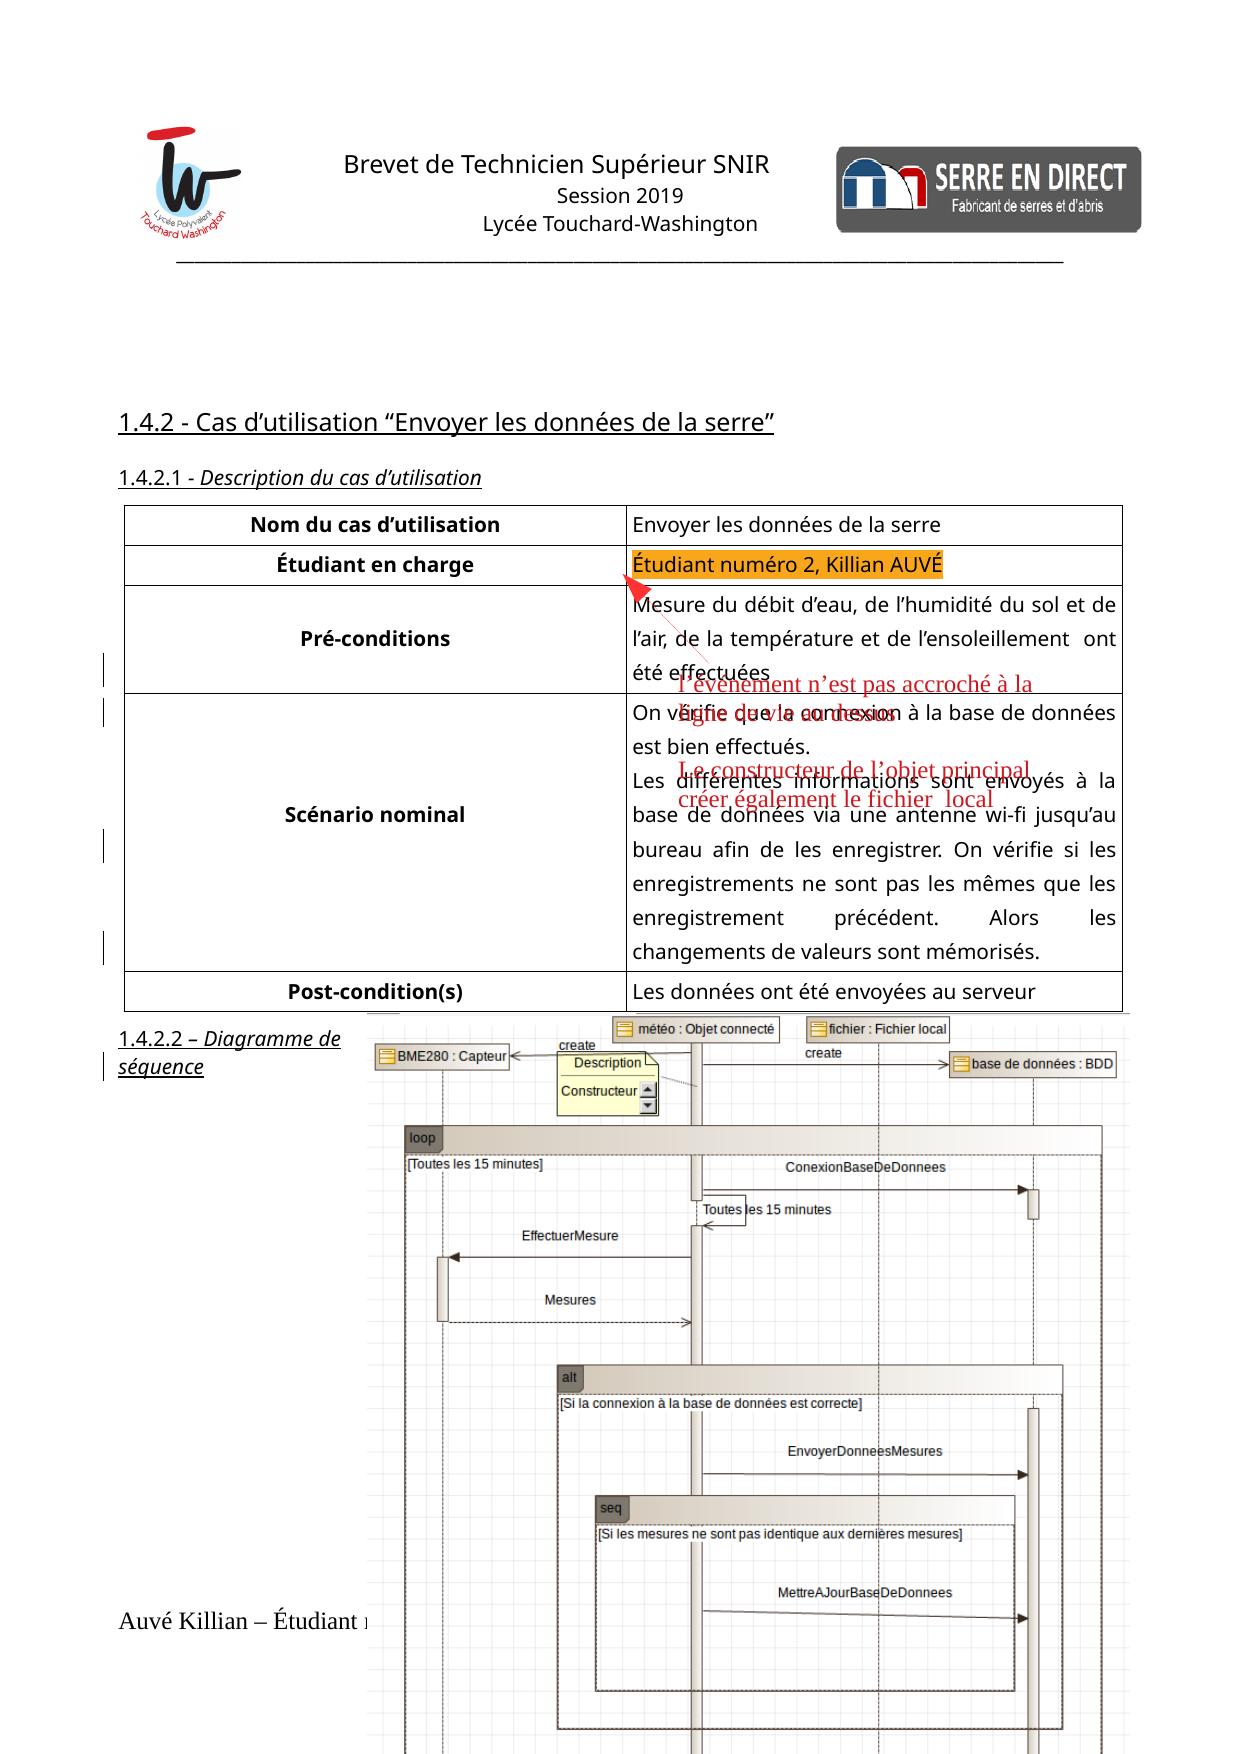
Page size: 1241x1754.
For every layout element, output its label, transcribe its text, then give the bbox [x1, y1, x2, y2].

table_cell Pré-conditions [125, 586, 626, 693]
subtitle 1.4.2.2 – Diagramme de séquence [118, 1024, 367, 1081]
table_cell Étudiant en charge [125, 546, 626, 584]
table_cell Post-condition(s) [125, 972, 626, 1011]
table_cell On vérifie que la connexion à la base de données est bien effectués. Les différentes informations sont envoyés à la base de données via une antenne wi-fi jusqu’au bureau afin de les enregistrer. On vérifie si les enregistrements ne sont pas les mêmes que les enregistrement précédent. Alors les changements de valeurs sont mémorisés. [627, 694, 1122, 971]
table_cell Les données ont été envoyées au serveur [627, 972, 1122, 1011]
table_cell Scénario nominal [125, 694, 626, 971]
table_header Nom du cas d’utilisation [125, 506, 626, 544]
table_cell Mesure du débit d’eau, de l’humidité du sol et de l’air, de la température et de l’ensoleillement ont été effectuées [627, 586, 1122, 693]
picture [367, 1013, 1130, 1754]
table_cell Étudiant numéro 2, Killian AUVÉ [627, 546, 1122, 584]
picture [138, 123, 243, 241]
subtitle 1.4.2 - Cas d’utilisation “Envoyer les données de la serre” [118, 404, 1122, 438]
subtitle 1.4.2.1 - Description du cas d’utilisation [118, 463, 1122, 492]
table_header Envoyer les données de la serre [627, 506, 1122, 544]
picture [831, 144, 1145, 237]
